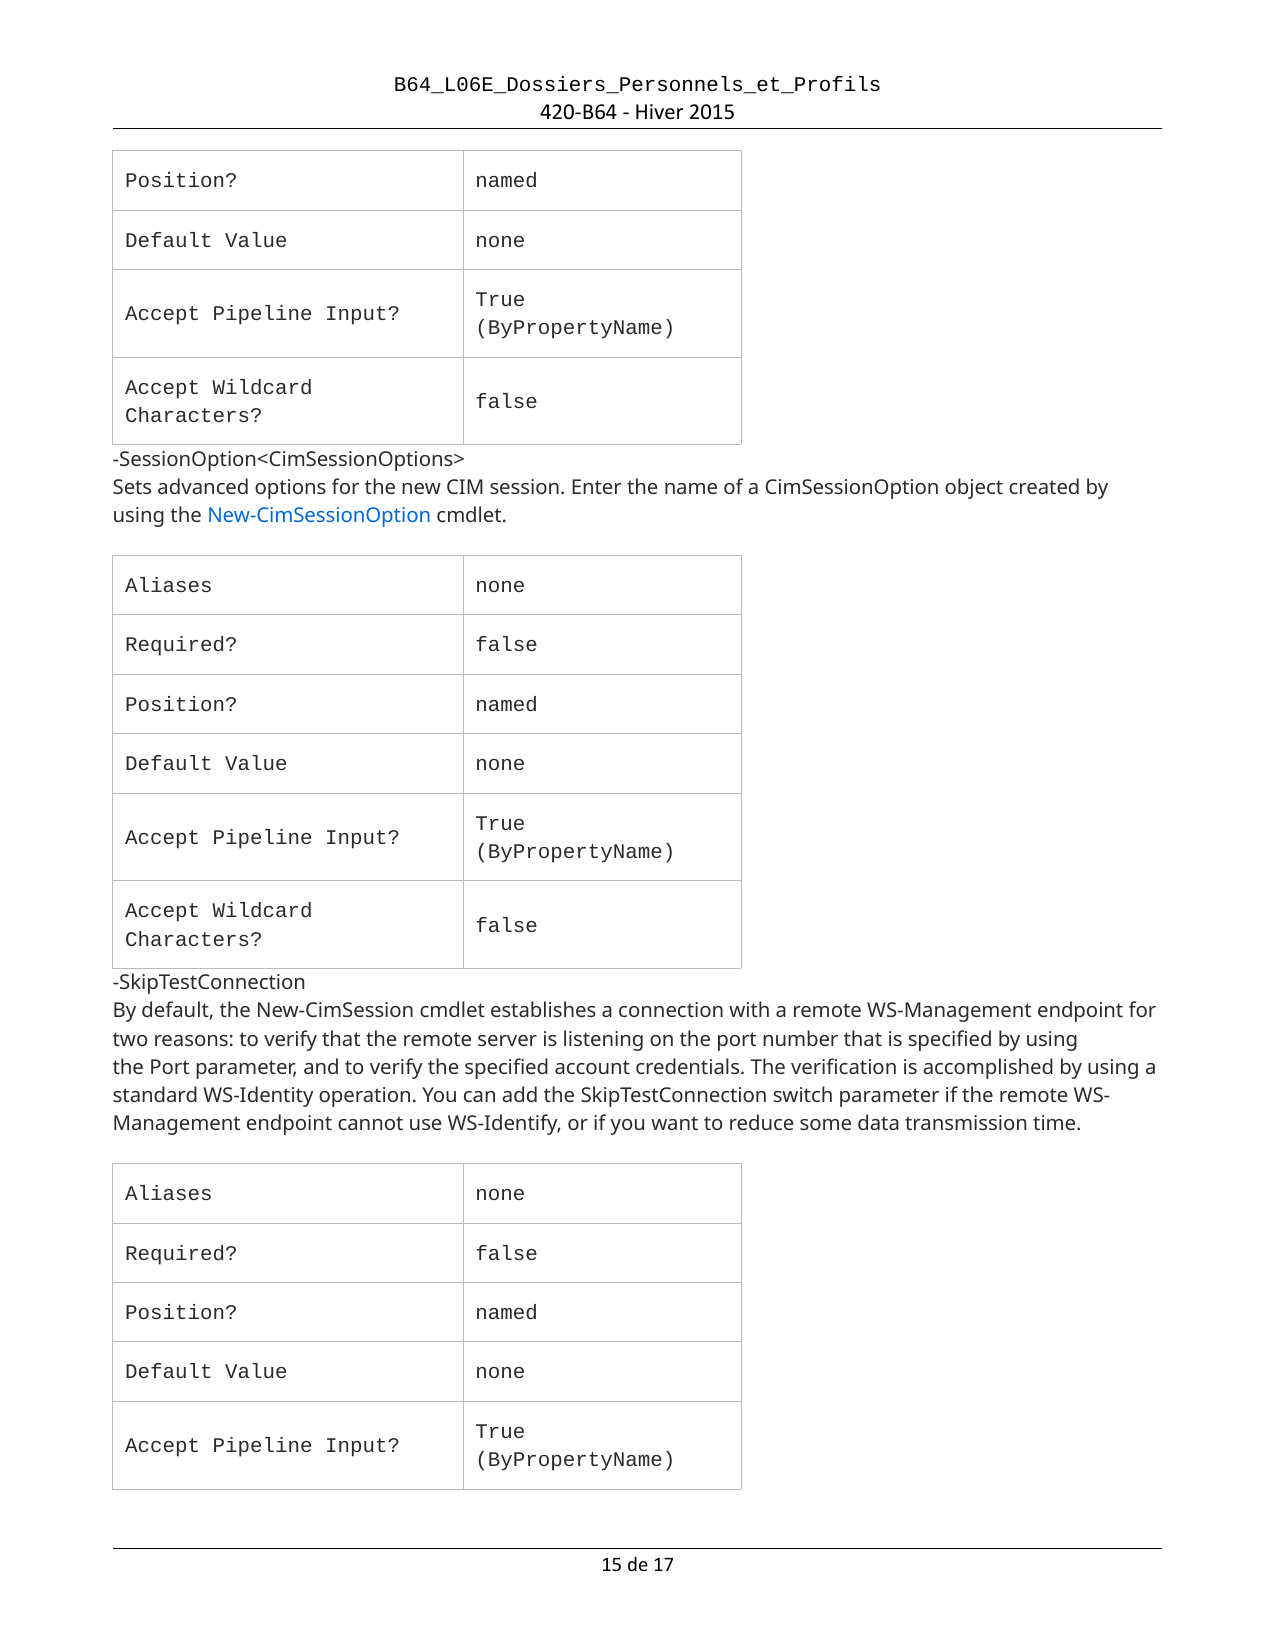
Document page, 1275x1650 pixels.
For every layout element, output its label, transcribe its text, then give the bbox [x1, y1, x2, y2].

table_cell Accept Wildcard Characters? [113, 358, 463, 444]
table_header none [464, 1164, 741, 1222]
table_cell none [464, 734, 741, 793]
table_cell Default Value [113, 1342, 463, 1401]
table_cell True (ByPropertyName) [464, 794, 741, 880]
text Sets advanced options for the new CIM session. Enter the name of a CimSessionOption object created by using the New-CimSessionOption cmdlet. [112, 472, 1162, 528]
table_cell named [464, 675, 741, 733]
table_cell Position? [113, 151, 463, 209]
table_cell Accept Pipeline Input? [113, 794, 463, 880]
subtitle -SessionOption<CimSessionOptions> [112, 444, 1162, 472]
subtitle -SkipTestConnection [112, 968, 1162, 996]
table_cell Accept Wildcard Characters? [113, 881, 463, 968]
table_cell none [464, 1342, 741, 1401]
table_cell Default Value [113, 211, 463, 269]
table_cell Required? [113, 615, 463, 674]
table_cell false [464, 615, 741, 674]
table_cell Position? [113, 675, 463, 733]
table_cell Required? [113, 1224, 463, 1282]
table_cell Accept Pipeline Input? [113, 270, 463, 357]
table_cell named [464, 1283, 741, 1341]
table_cell false [464, 1224, 741, 1282]
table_cell True (ByPropertyName) [464, 1402, 741, 1488]
table_header Aliases [113, 1164, 463, 1222]
table_cell none [464, 211, 741, 269]
table_cell Accept Pipeline Input? [113, 1402, 463, 1488]
table_cell Default Value [113, 734, 463, 793]
table_cell false [464, 881, 741, 968]
table_cell named [464, 151, 741, 209]
table_header Aliases [113, 556, 463, 614]
table_cell false [464, 358, 741, 444]
table_header none [464, 556, 741, 614]
table_cell True (ByPropertyName) [464, 270, 741, 357]
table_cell Position? [113, 1283, 463, 1341]
text By default, the New-CimSession cmdlet establishes a connection with a remote WS-Management endpoint for two reasons: to verify that the remote server is listening on the port number that is specified by using the Port parameter, and to verify the specified account credentials. The verification is accomplished by using a standard WS-Identity operation. You can add the SkipTestConnection switch parameter if the remote WS-Management endpoint cannot use WS-Identify, or if you want to reduce some data transmission time. [112, 996, 1162, 1136]
